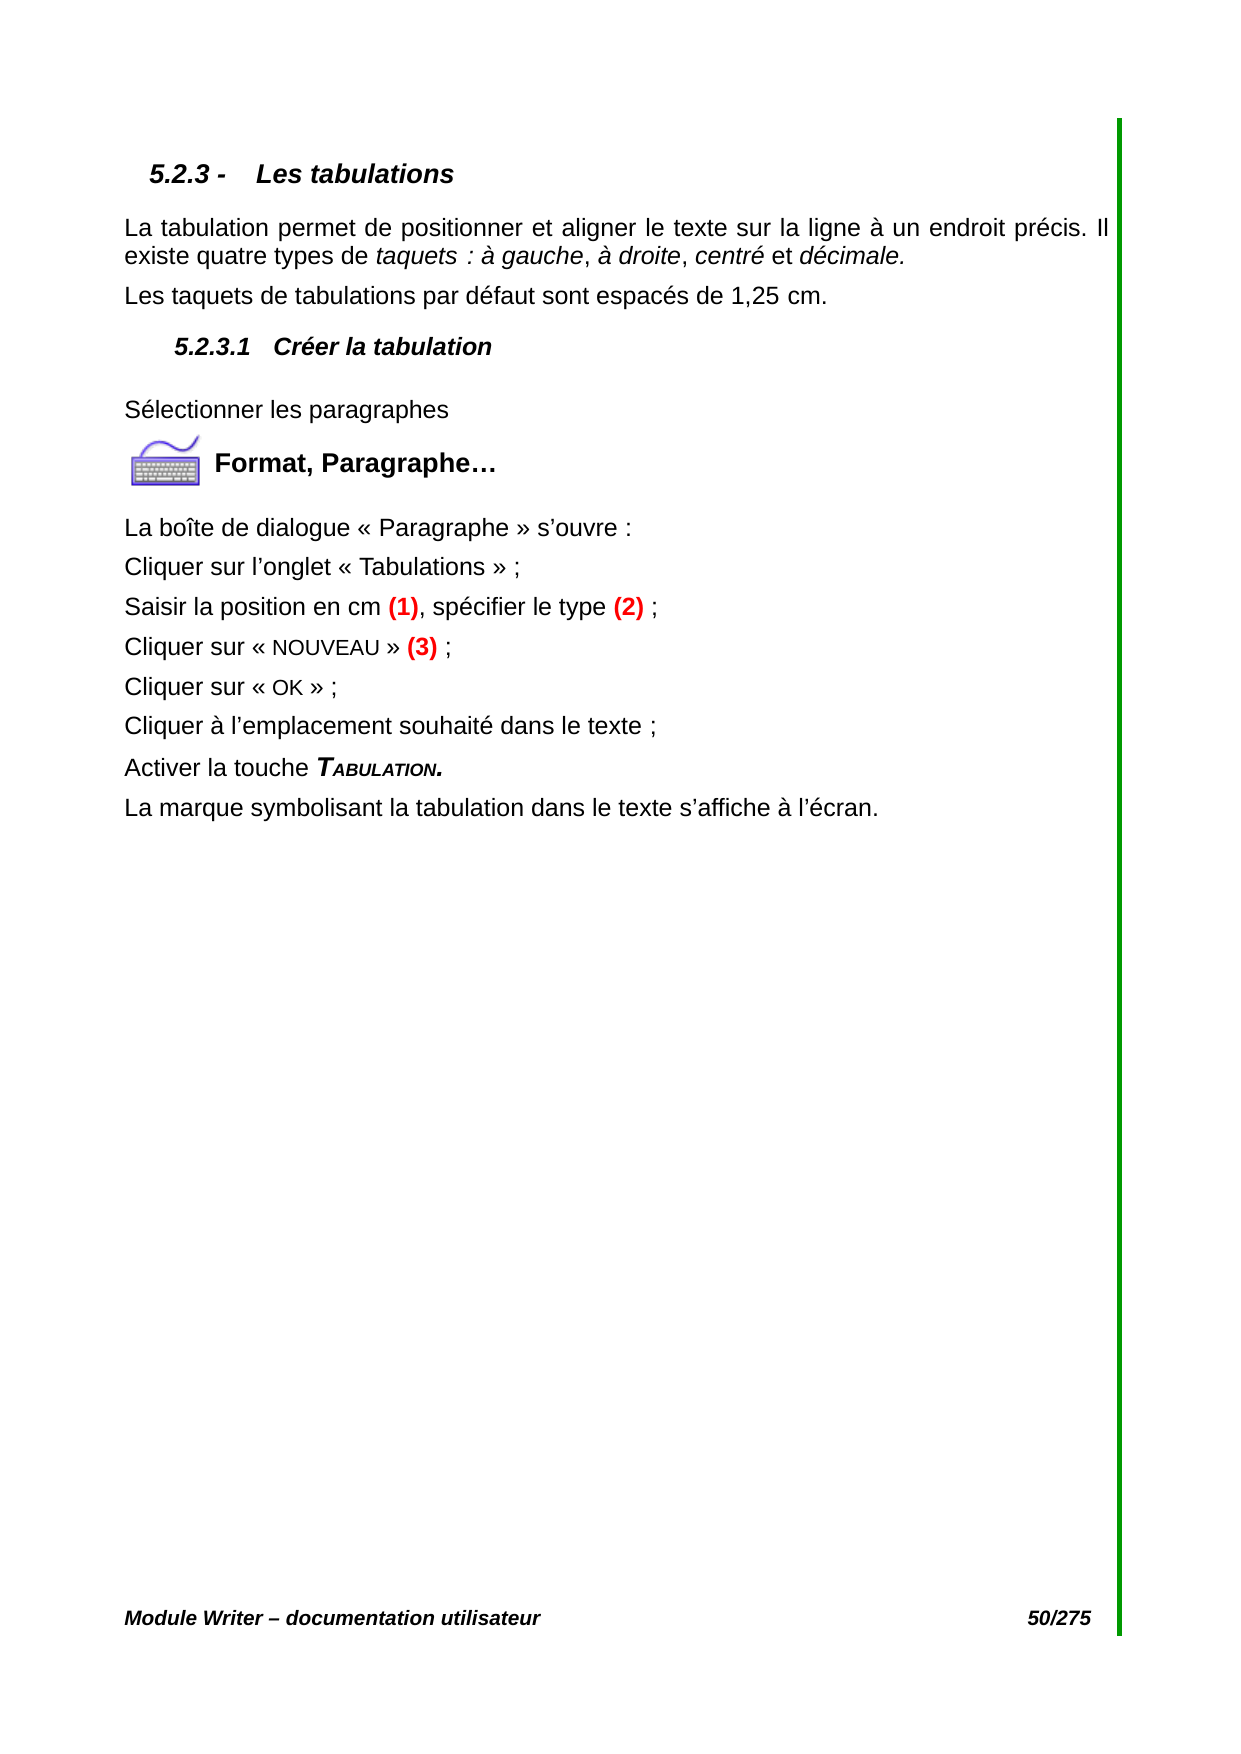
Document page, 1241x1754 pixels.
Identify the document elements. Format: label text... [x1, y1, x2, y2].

text Cliquer à l’emplacement souhaité dans le texte ; [124, 712, 1111, 740]
subtitle Les tabulations [149, 159, 1111, 190]
text Sélectionner les paragraphes [124, 396, 1111, 424]
picture [127, 424, 203, 500]
text La marque symbolisant la tabulation dans le texte s’affiche à l’écran. [124, 794, 1111, 822]
text Cliquer sur l’onglet « Tabulations » ; [124, 553, 1111, 581]
text La boîte de dialogue « Paragraphe » s’ouvre : [124, 513, 1111, 541]
text Saisir la position en cm (1), spécifier le type (2) ; [124, 593, 1111, 621]
text Les taquets de tabulations par défaut sont espacés de 1,25 cm. [124, 282, 1111, 309]
text Cliquer sur « NOUVEAU » (3) ; [124, 633, 1111, 661]
text Cliquer sur « OK » ; [124, 672, 1111, 700]
subtitle Créer la tabulation [174, 333, 1111, 361]
text La tabulation permet de positionner et aligner le texte sur la ligne à un endroit précis. Il existe quatre types de taquets : à gauche, à droite, centré et décimale. [124, 214, 1111, 270]
text Format, Paragraphe… [203, 448, 1111, 478]
text Activer la touche Tabulation. [124, 752, 1111, 782]
